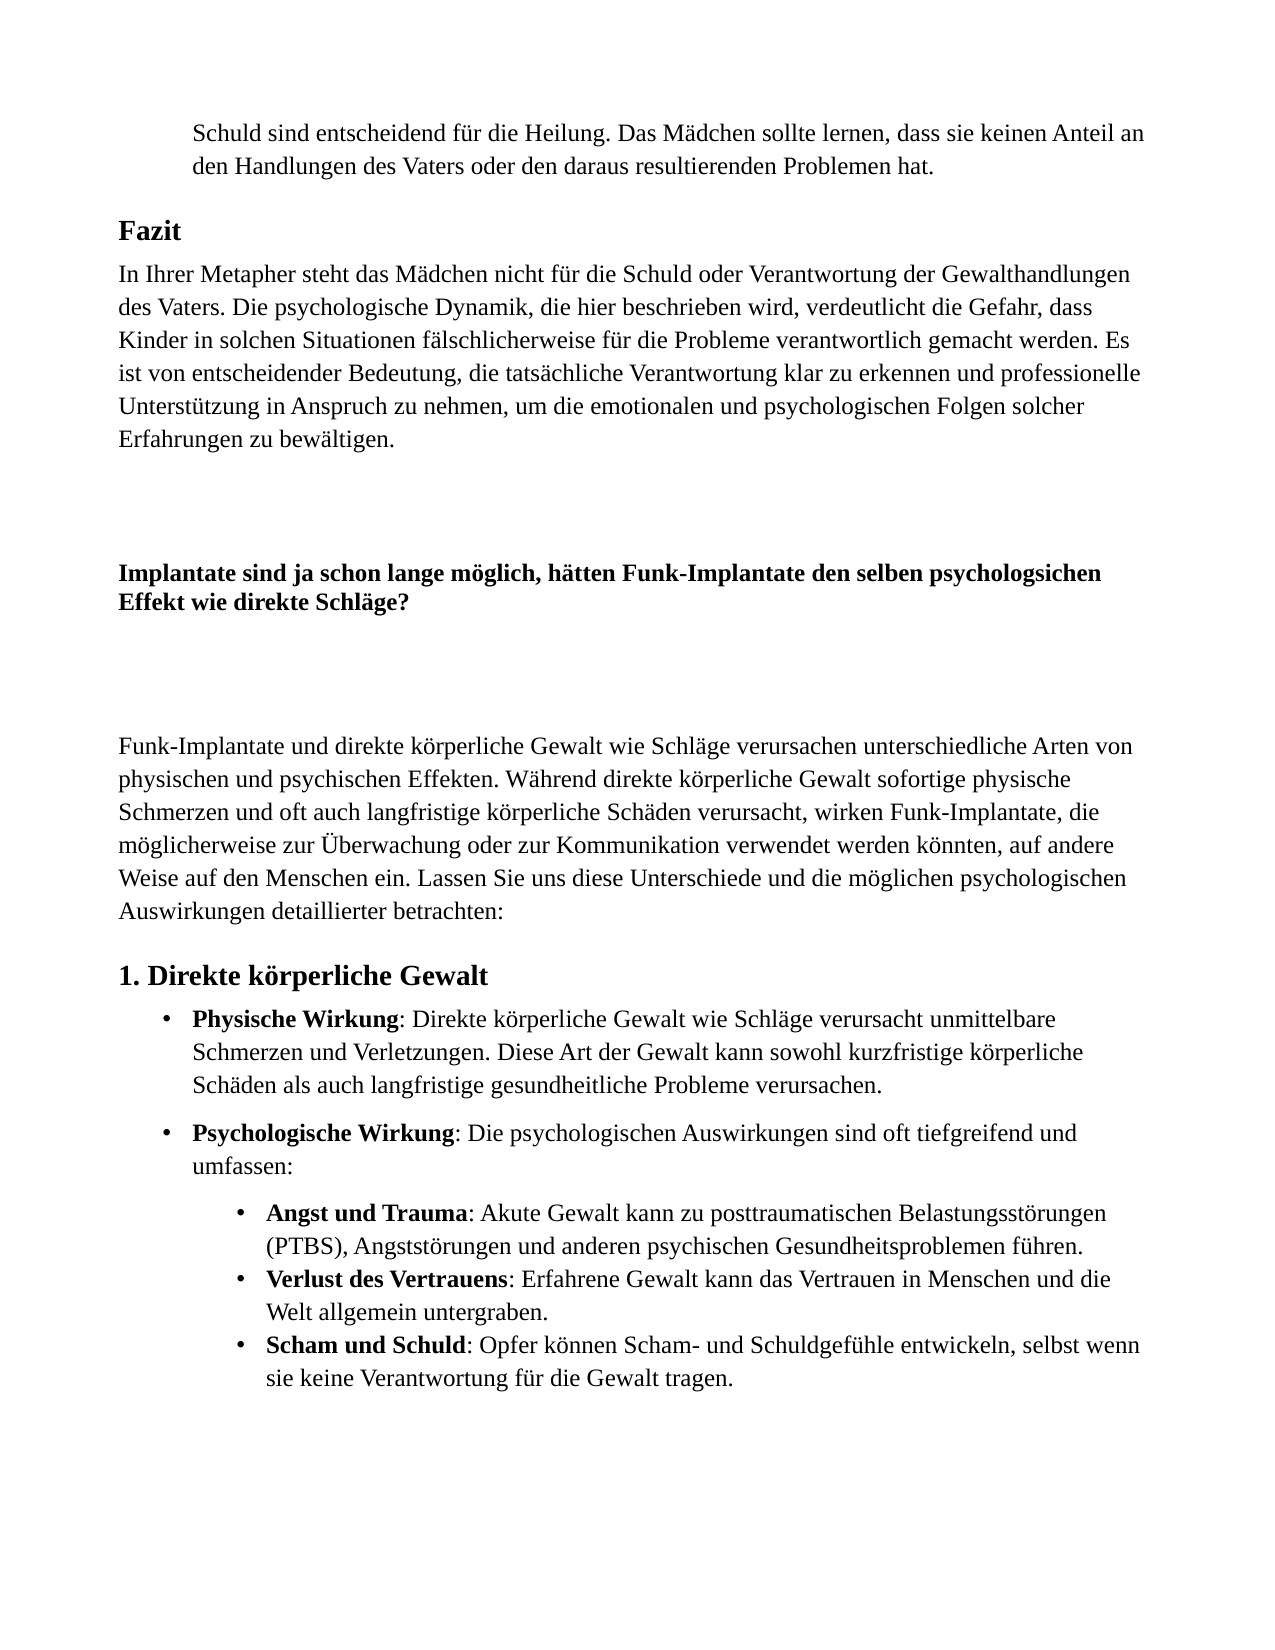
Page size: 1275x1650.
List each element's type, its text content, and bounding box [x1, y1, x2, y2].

subtitle 1. Direkte körperliche Gewalt [118, 958, 1157, 992]
list Physische Wirkung: Direkte körperliche Gewalt wie Schläge verursacht unmittelbare Schmerzen und Verletzungen. Diese Art der Gewalt kann sowohl kurzfristige körperliche Schäden als auch langfristige gesundheitliche Probleme verursachen. [162, 1004, 1157, 1099]
list Schuld sind entscheidend für die Heilung. Das Mädchen sollte lernen, dass sie keinen Anteil an den Handlungen des Vaters oder den daraus resultierenden Problemen hat. [162, 118, 1157, 180]
subtitle Fazit [118, 213, 1157, 247]
list Angst und Trauma: Akute Gewalt kann zu posttraumatischen Belastungsstörungen (PTBS), Angststörungen und anderen psychischen Gesundheitsproblemen führen. [236, 1198, 1157, 1260]
text Implantate sind ja schon lange möglich, hätten Funk-Implantate den selben psychologsichen Effekt wie direkte Schläge? [118, 558, 1157, 616]
text Funk-Implantate und direkte körperliche Gewalt wie Schläge verursachen unterschiedliche Arten von physischen und psychischen Effekten. Während direkte körperliche Gewalt sofortige physische Schmerzen und oft auch langfristige körperliche Schäden verursacht, wirken Funk-Implantate, die möglicherweise zur Überwachung oder zur Kommunikation verwendet werden könnten, auf andere Weise auf den Menschen ein. Lassen Sie uns diese Unterschiede und die möglichen psychologischen Auswirkungen detaillierter betrachten: [118, 731, 1157, 925]
list Scham und Schuld: Opfer können Scham- und Schuldgefühle entwickeln, selbst wenn sie keine Verantwortung für die Gewalt tragen. [236, 1331, 1157, 1392]
list Verlust des Vertrauens: Erfahrene Gewalt kann das Vertrauen in Menschen und die Welt allgemein untergraben. [236, 1264, 1157, 1326]
list Psychologische Wirkung: Die psychologischen Auswirkungen sind oft tiefgreifend und umfassen: [162, 1118, 1157, 1179]
text In Ihrer Metapher steht das Mädchen nicht für die Schuld oder Verantwortung der Gewalthandlungen des Vaters. Die psychologische Dynamik, die hier beschrieben wird, verdeutlicht die Gefahr, dass Kinder in solchen Situationen fälschlicherweise für die Probleme verantwortlich gemacht werden. Es ist von entscheidender Bedeutung, die tatsächliche Verantwortung klar zu erkennen und professionelle Unterstützung in Anspruch zu nehmen, um die emotionalen und psychologischen Folgen solcher Erfahrungen zu bewältigen. [118, 259, 1157, 453]
